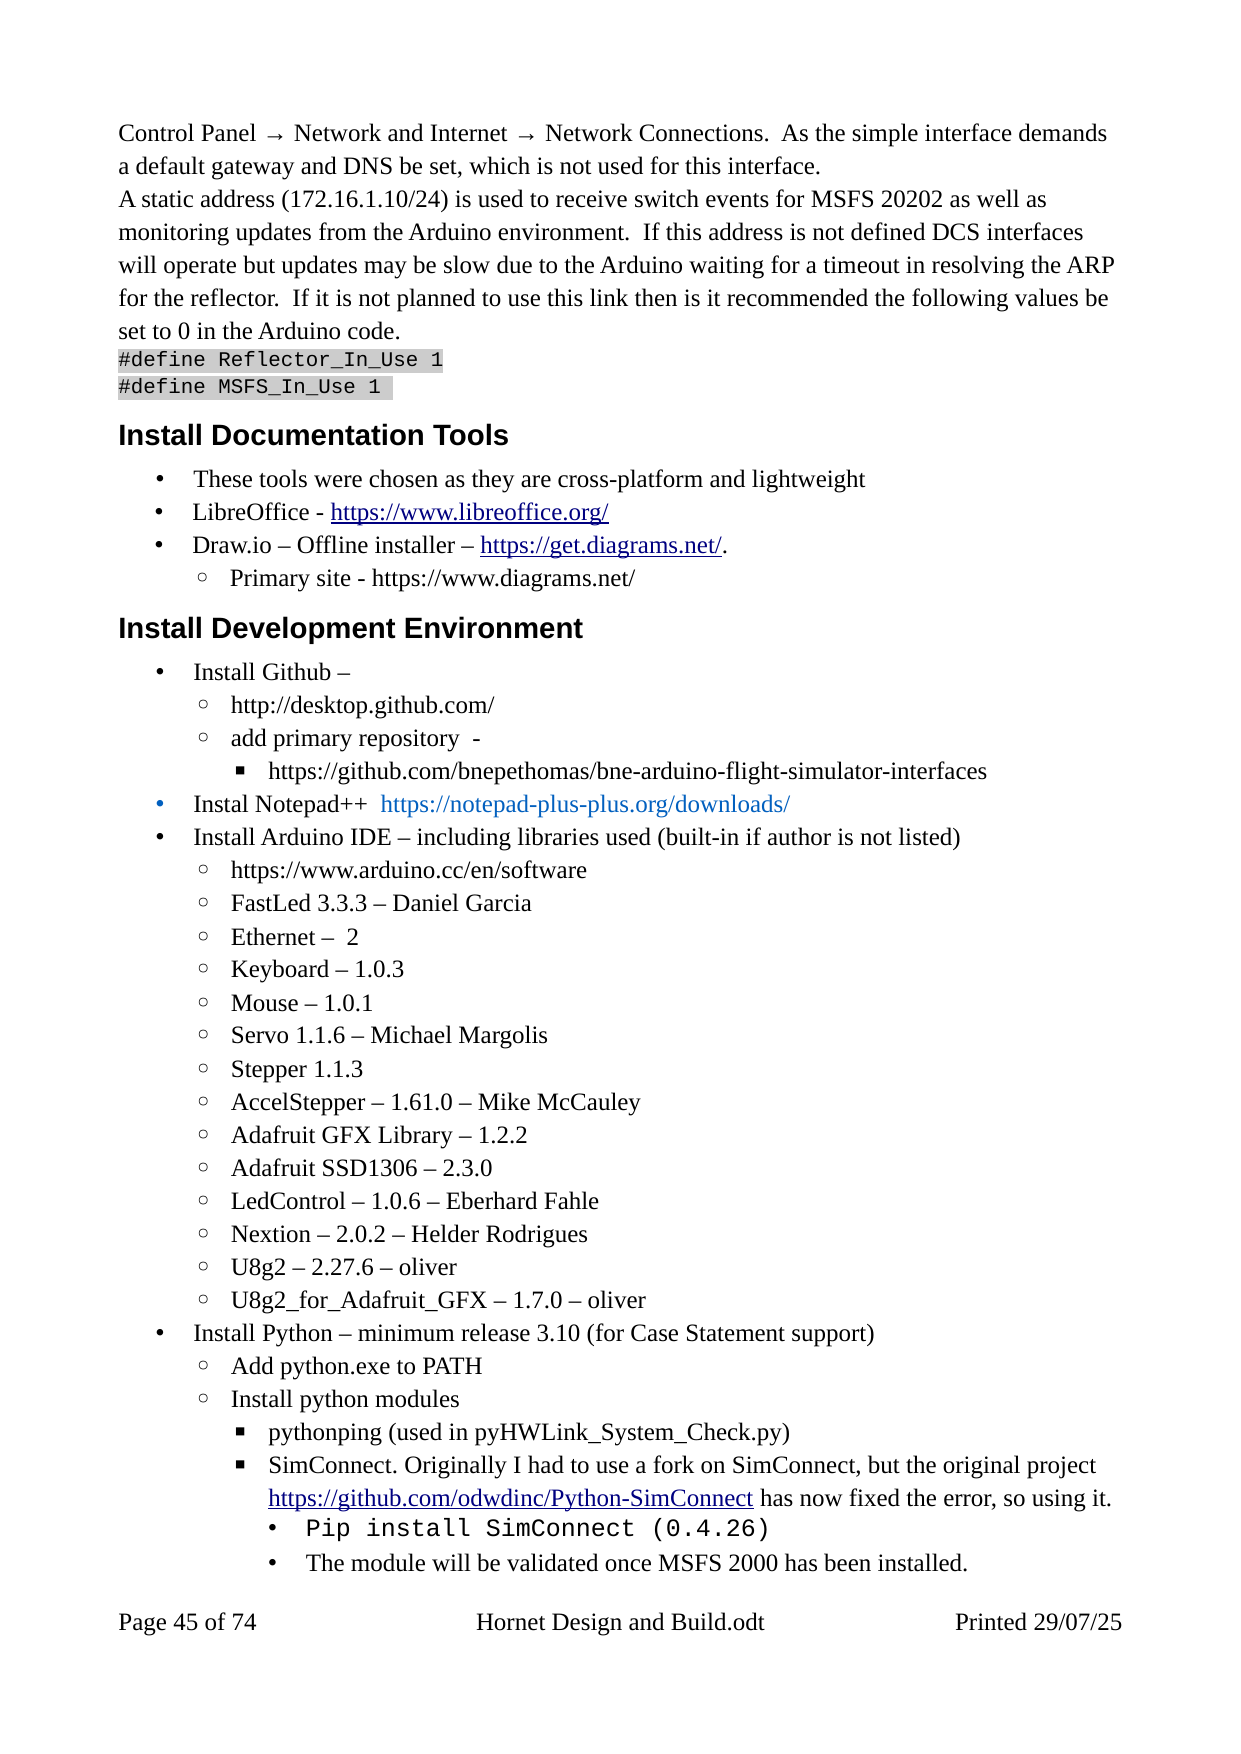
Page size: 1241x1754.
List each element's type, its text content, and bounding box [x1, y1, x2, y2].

list Mouse – 1.0.1 [193, 988, 1122, 1016]
list U8g2_for_Adafruit_GFX – 1.7.0 – oliver [193, 1285, 1122, 1313]
list http://desktop.github.com/ [193, 690, 1122, 719]
list Install python modules [193, 1384, 1122, 1413]
list LedControl – 1.0.6 – Eberhard Fahle [193, 1186, 1122, 1214]
text Control Panel → Network and Internet → Network Connections. As the simple interface demands a default gateway and DNS be set, which is not used for this interface. [118, 118, 1122, 180]
list Keyboard – 1.0.3 [193, 954, 1122, 983]
list Draw.io – Offline installer – https://get.diagrams.net/. [154, 531, 1122, 559]
list Pip install SimConnect (0.4.26) [268, 1516, 1122, 1544]
subtitle Install Documentation Tools [118, 418, 1122, 452]
list https://www.arduino.cc/en/software [193, 856, 1122, 884]
list Adafruit GFX Library – 1.2.2 [193, 1120, 1122, 1148]
list Ethernet – 2 [193, 922, 1122, 950]
list FastLed 3.3.3 – Daniel Garcia [193, 888, 1122, 917]
list Servo 1.1.6 – Michael Margolis [193, 1021, 1122, 1049]
list Adafruit SSD1306 – 2.3.0 [193, 1153, 1122, 1181]
subtitle Install Development Environment [118, 611, 1122, 645]
list add primary repository - [193, 723, 1122, 752]
list Instal Notepad++ https://notepad-plus-plus.org/downloads/ [156, 789, 1122, 818]
list Install Python – minimum release 3.10 (for Case Statement support) [156, 1318, 1122, 1347]
list Install Arduino IDE – including libraries used (built-in if author is not listed) [156, 822, 1122, 851]
list SimConnect. Originally I had to use a fork on SimConnect, but the original project https://github.com/odwdinc/Python-SimConnect has now fixed the error, so using it. [231, 1450, 1122, 1512]
list U8g2 – 2.27.6 – oliver [193, 1252, 1122, 1281]
list LibreOffice - https://www.libreoffice.org/ [154, 497, 1122, 526]
list Add python.exe to PATH [193, 1351, 1122, 1379]
text A static address (172.16.1.10/24) is used to receive switch events for MSFS 20202 as well as monitoring updates from the Arduino environment. If this address is not defined DCS interfaces will operate but updates may be slow due to the Arduino waiting for a timeout in resolving the ARP for the reflector. If it is not planned to use this link then is it recommended the following values be set to 0 in the Arduino code. [118, 184, 1122, 345]
list Primary site - https://www.diagrams.net/ [192, 563, 1122, 592]
text #define Reflector_In_Use 1 [118, 349, 1122, 373]
list The module will be validated once MSFS 2000 has been installed. [268, 1548, 1122, 1577]
list These tools were chosen as they are cross-platform and lightweight [156, 464, 1122, 493]
list Stepper 1.1.3 [193, 1054, 1122, 1082]
list https://github.com/bnepethomas/bne-arduino-flight-simulator-interfaces [231, 756, 1122, 785]
text #define MSFS_In_Use 1 [118, 376, 1122, 400]
list Nextion – 2.0.2 – Helder Rodrigues [193, 1219, 1122, 1247]
list Install Github – [156, 657, 1122, 686]
list pythonping (used in pyHWLink_System_Check.py) [231, 1417, 1122, 1446]
list AccelStepper – 1.61.0 – Mike McCauley [193, 1087, 1122, 1115]
